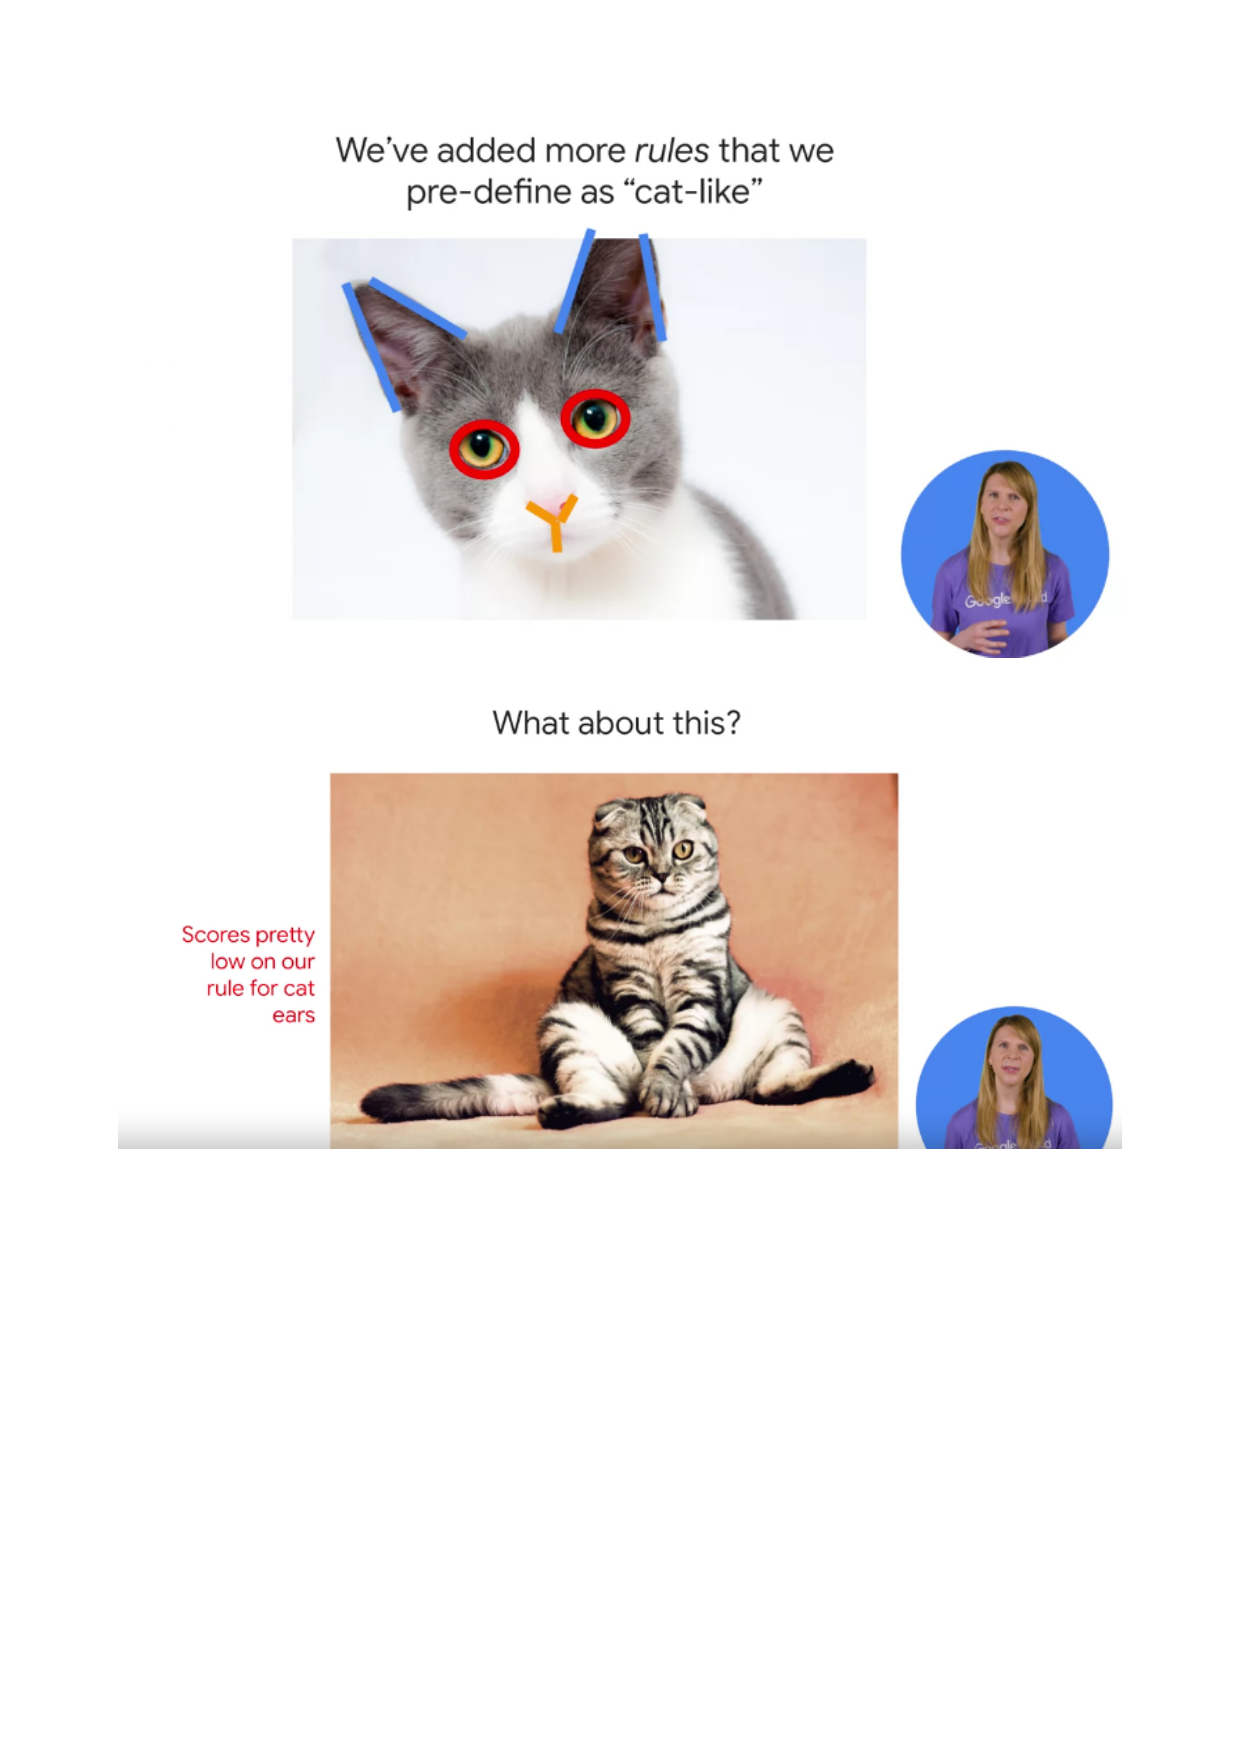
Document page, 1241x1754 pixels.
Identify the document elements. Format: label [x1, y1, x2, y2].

picture [118, 118, 1123, 658]
picture [118, 686, 1123, 1149]
